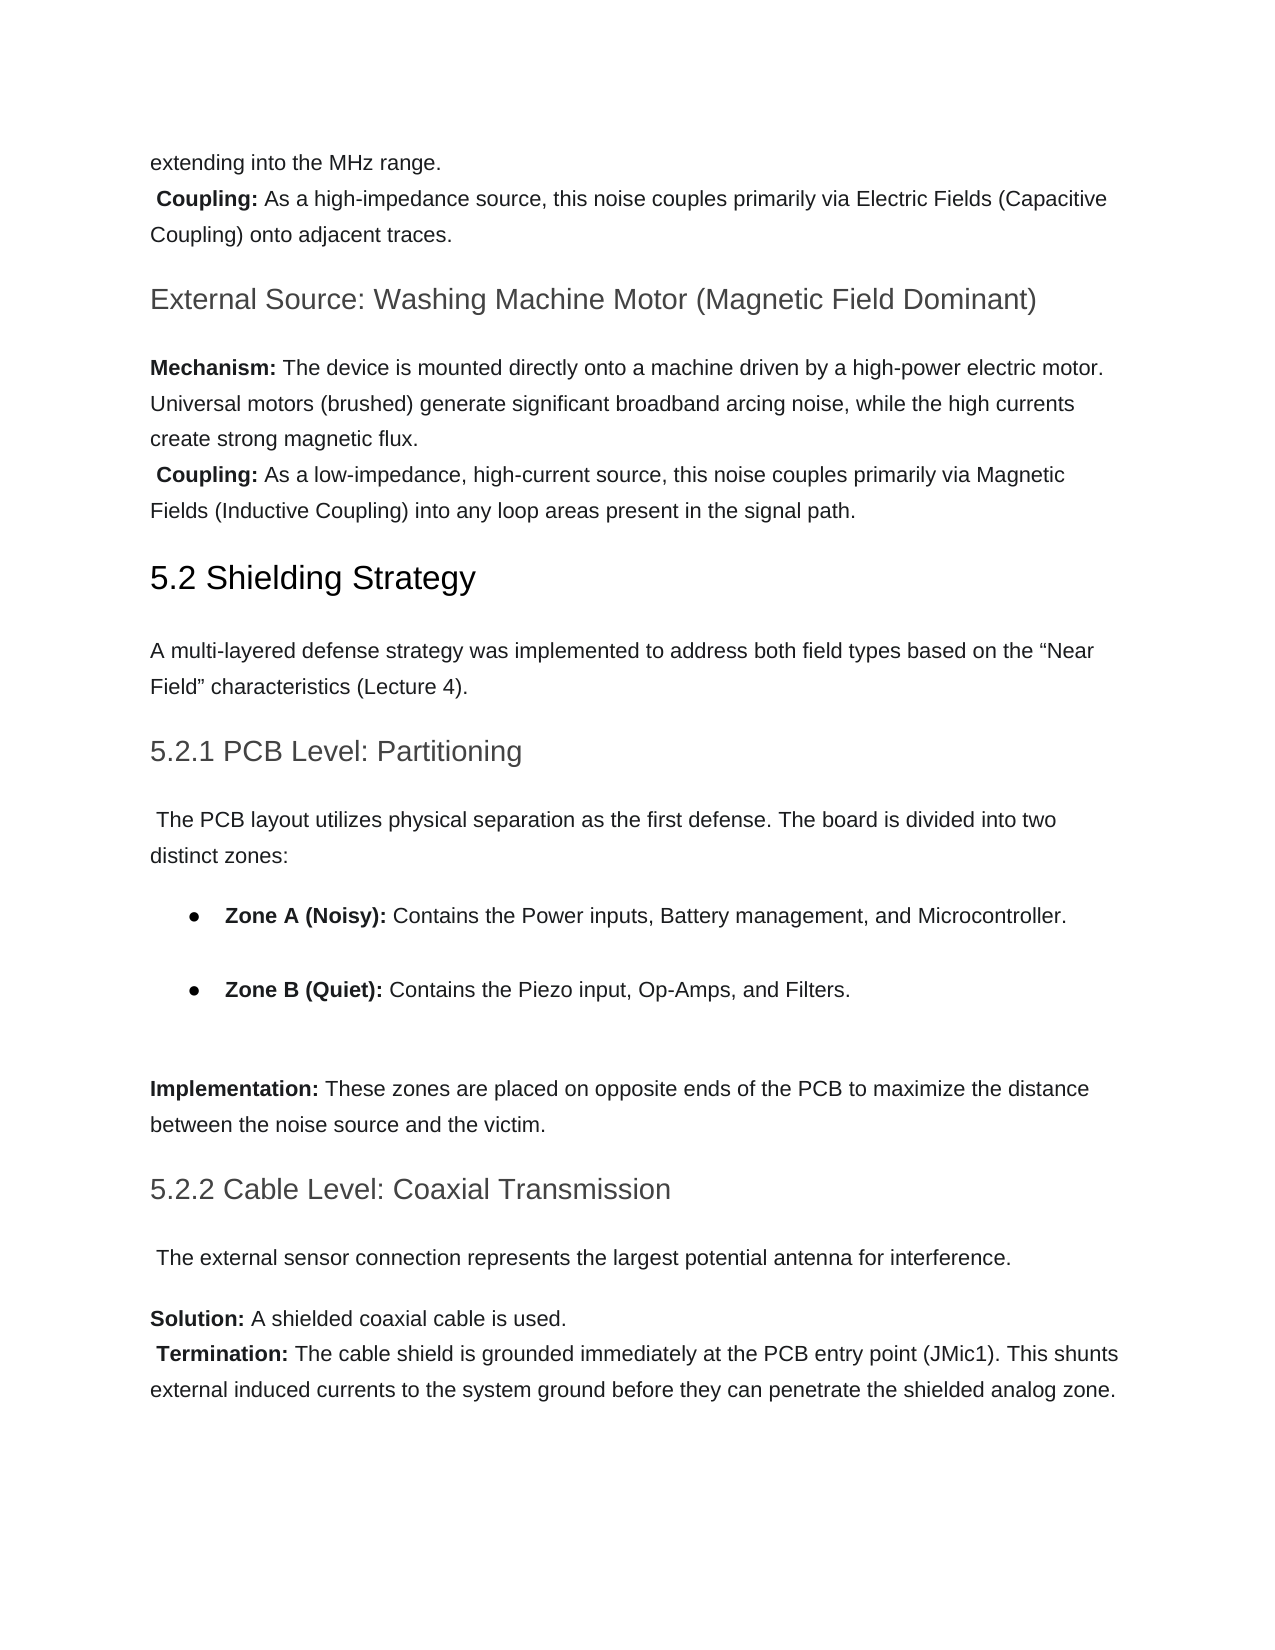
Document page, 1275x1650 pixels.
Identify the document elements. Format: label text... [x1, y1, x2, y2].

list Zone A (Noisy): Contains the Power inputs, Battery management, and Microcontroller. [187, 903, 1125, 966]
text A multi-layered defense strategy was implemented to address both field types based on the “Near Field” characteristics (Lecture 4). [150, 638, 1125, 699]
list Zone B (Quiet): Contains the Piezo input, Op-Amps, and Filters. [187, 977, 1125, 1040]
text The PCB layout utilizes physical separation as the first defense. The board is divided into two distinct zones: [150, 807, 1125, 868]
subtitle 5.2 Shielding Strategy [150, 558, 1125, 597]
subtitle 5.2.2 Cable Level: Coaxial Transmission [150, 1172, 1125, 1206]
subtitle 5.2.1 PCB Level: Partitioning [150, 734, 1125, 768]
text The external sensor connection represents the largest potential antenna for interference. [150, 1245, 1125, 1270]
text Mechanism: The device is mounted directly onto a machine driven by a high-power electric motor. Universal motors (brushed) generate significant broadband arcing noise, while the high currents create strong magnetic flux. Coupling: As a low-impedance, high-current source, this noise couples primarily via Magnetic Fields (Inductive Coupling) into any loop areas present in the signal path. [150, 355, 1125, 523]
text Solution: A shielded coaxial cable is used. Termination: The cable shield is grounded immediately at the PCB entry point (JMic1). This shunts external induced currents to the system ground before they can penetrate the shielded analog zone. [150, 1306, 1125, 1402]
text Implementation: These zones are placed on opposite ends of the PCB to maximize the distance between the noise source and the victim. [150, 1076, 1125, 1137]
subtitle External Source: Washing Machine Motor (Magnetic Field Dominant) [150, 282, 1125, 316]
text extending into the MHz range. Coupling: As a high-impedance source, this noise couples primarily via Electric Fields (Capacitive Coupling) onto adjacent traces. [150, 150, 1125, 247]
